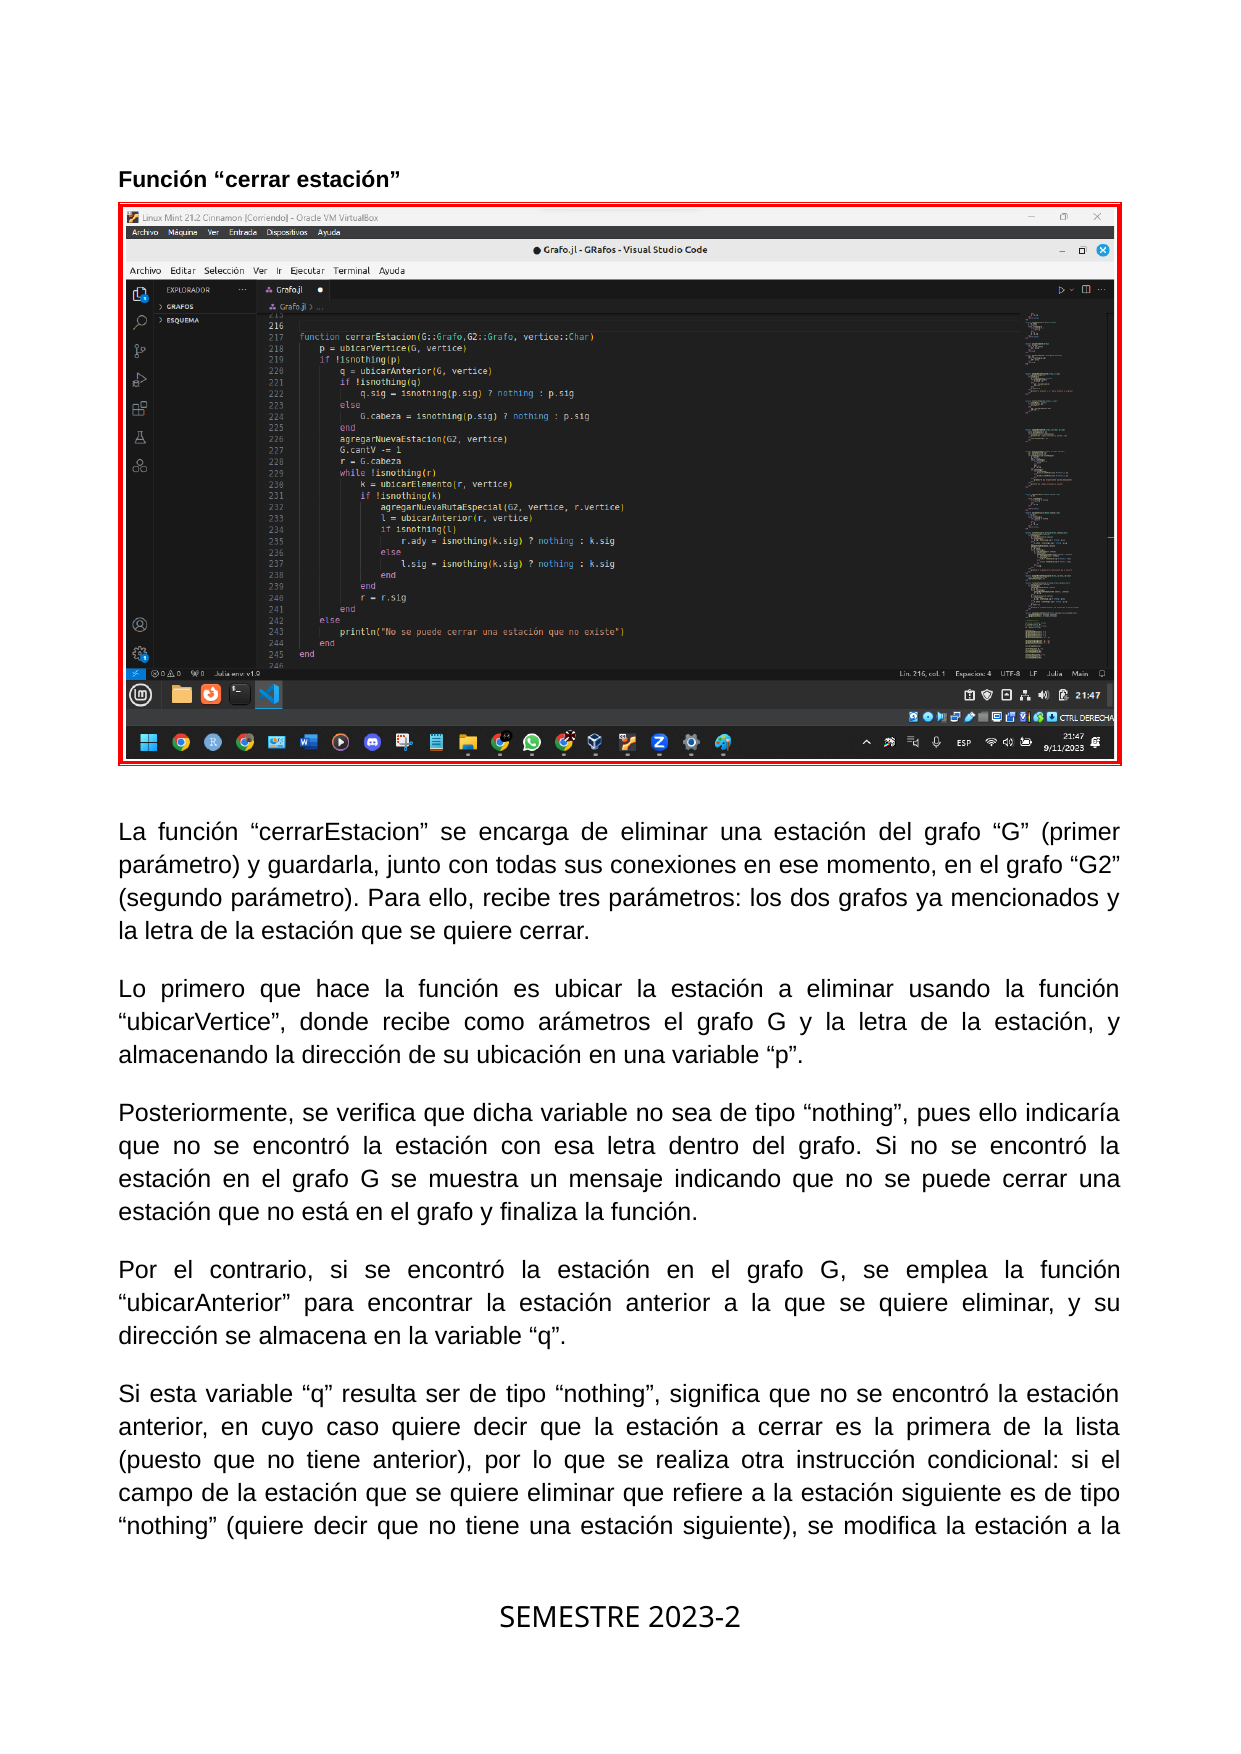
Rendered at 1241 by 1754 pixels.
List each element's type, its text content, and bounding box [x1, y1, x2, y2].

text Función “cerrar estación” [118, 166, 1122, 192]
text Posteriormente, se verifica que dicha variable no sea de tipo “nothing”, pues ello indicaría que no se encontró la estación con esa letra dentro del grafo. Si no se encontró la estación en el grafo G se muestra un mensaje indicando que no se puede cerrar una estación que no está en el grafo y finaliza la función. [118, 1098, 1122, 1226]
text Si esta variable “q” resulta ser de tipo “nothing”, significa que no se encontró la estación anterior, en cuyo caso quiere decir que la estación a cerrar es la primera de la lista (puesto que no tiene anterior), por lo que se realiza otra instrucción condicional: si el campo de la estación que se quiere eliminar que refiere a la estación siguiente es de tipo “nothing” (quiere decir que no tiene una estación siguiente), se modifica la estación a la [118, 1379, 1122, 1540]
text Por el contrario, si se encontró la estación en el grafo G, se emplea la función “ubicarAnterior” para encontrar la estación anterior a la que se quiere eliminar, y su dirección se almacena en la variable “q”. [118, 1255, 1122, 1350]
text La función “cerrarEstacion” se encarga de eliminar una estación del grafo “G” (primer parámetro) y guardarla, junto con todas sus conexiones en ese momento, en el grafo “G2” (segundo parámetro). Para ello, recibe tres parámetros: los dos grafos ya mencionados y la letra de la estación que se quiere cerrar. [118, 817, 1122, 944]
picture [126, 209, 1115, 759]
text Lo primero que hace la función es ubicar la estación a eliminar usando la función “ubicarVertice”, donde recibe como arámetros el grafo G y la letra de la estación, y almacenando la dirección de su ubicación en una variable “p”. [118, 974, 1122, 1068]
